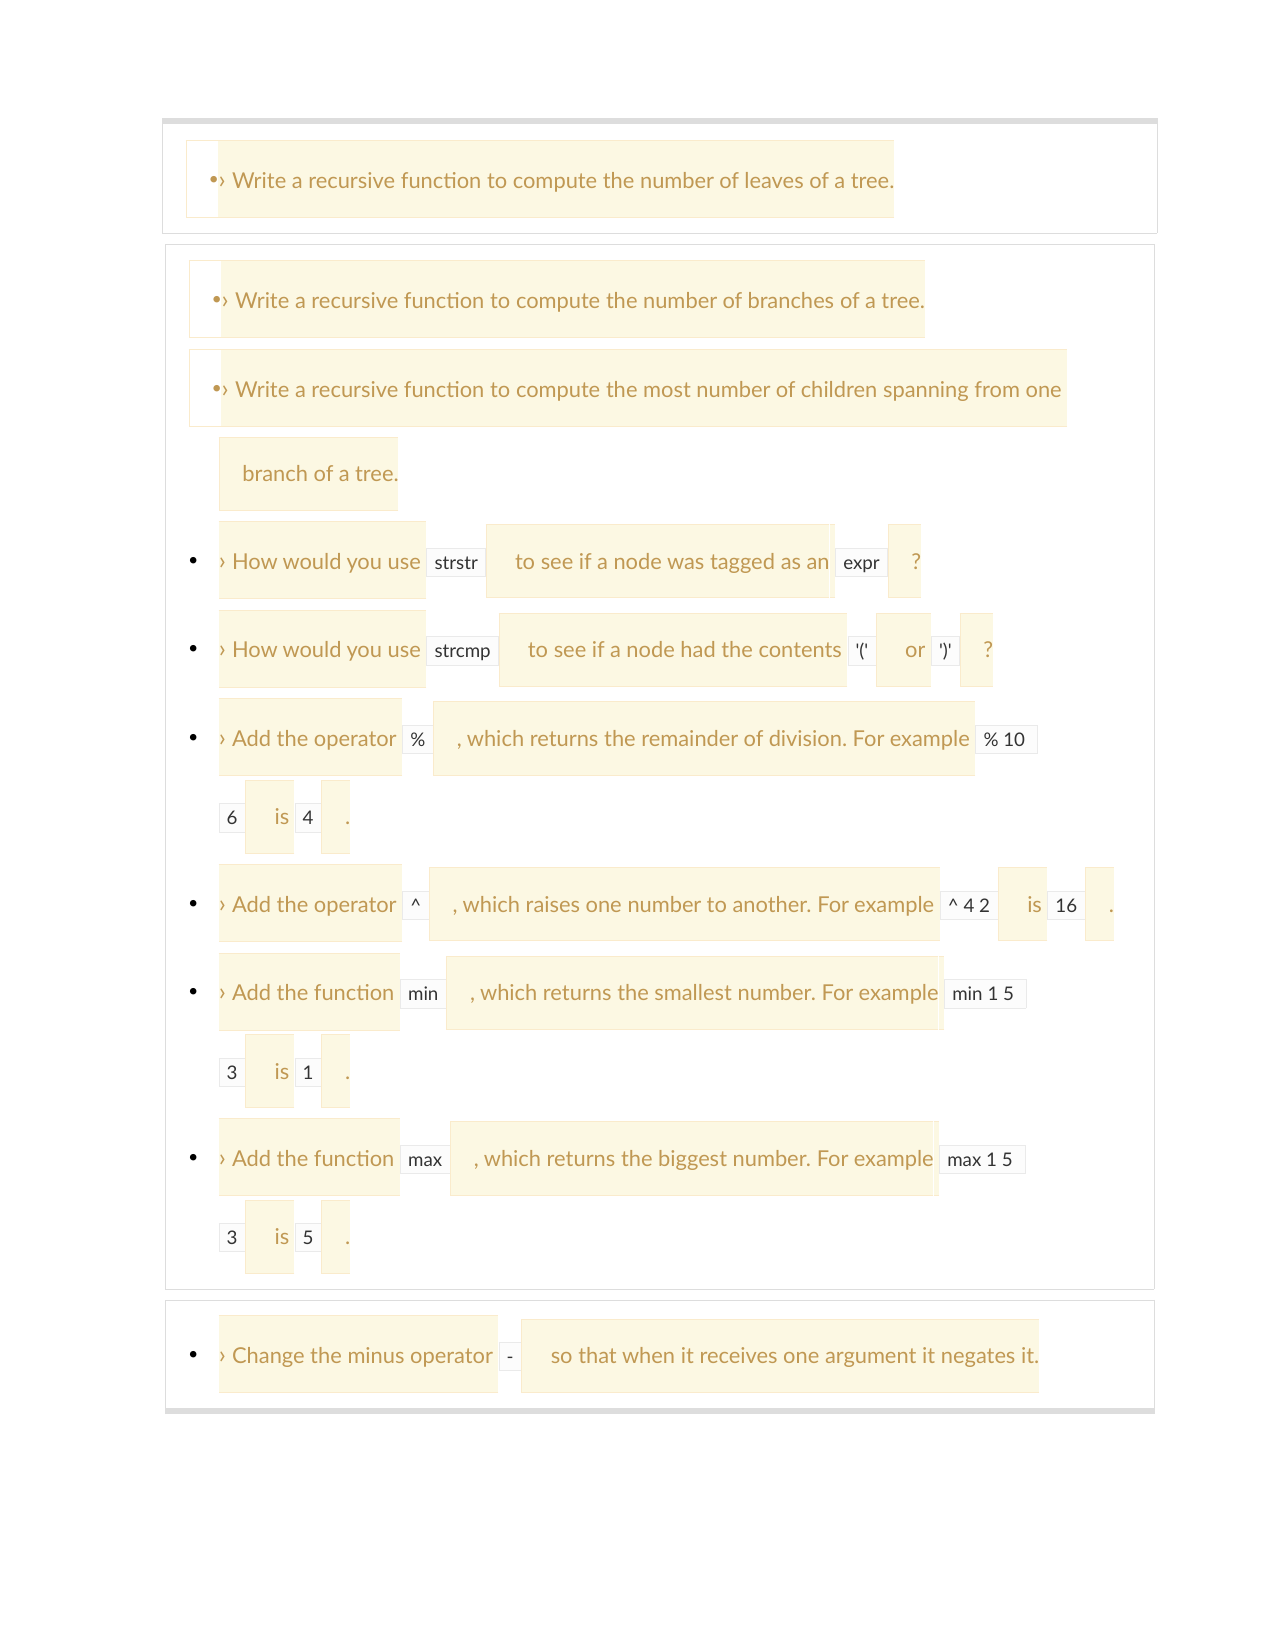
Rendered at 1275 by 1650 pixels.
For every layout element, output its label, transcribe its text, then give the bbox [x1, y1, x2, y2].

list › Add the function max, which returns the biggest number. For example max 1 5 3 is 5. [166, 1102, 1154, 1289]
list › Write a recursive function to compute the number of leaves of a tree. [163, 124, 1157, 233]
list › How would you use strcmp to see if a node had the contents '(' or ')'? [166, 594, 1154, 683]
list › Change the minus operator - so that when it receives one argument it negates it. [166, 1301, 1154, 1408]
list › Add the operator %, which returns the remainder of division. For example % 10 6 is 4. [166, 683, 1154, 848]
list › Add the operator ^, which raises one number to another. For example ^ 4 2 is 16. [166, 848, 1154, 937]
list › Add the function min, which returns the smallest number. For example min 1 5 3 is 1. [166, 937, 1154, 1102]
list › Write a recursive function to compute the most number of children spanning from one branch of a tree. [166, 333, 1154, 505]
list › Write a recursive function to compute the number of branches of a tree. [166, 245, 1154, 333]
list › How would you use strstr to see if a node was tagged as an expr? [166, 505, 1154, 594]
